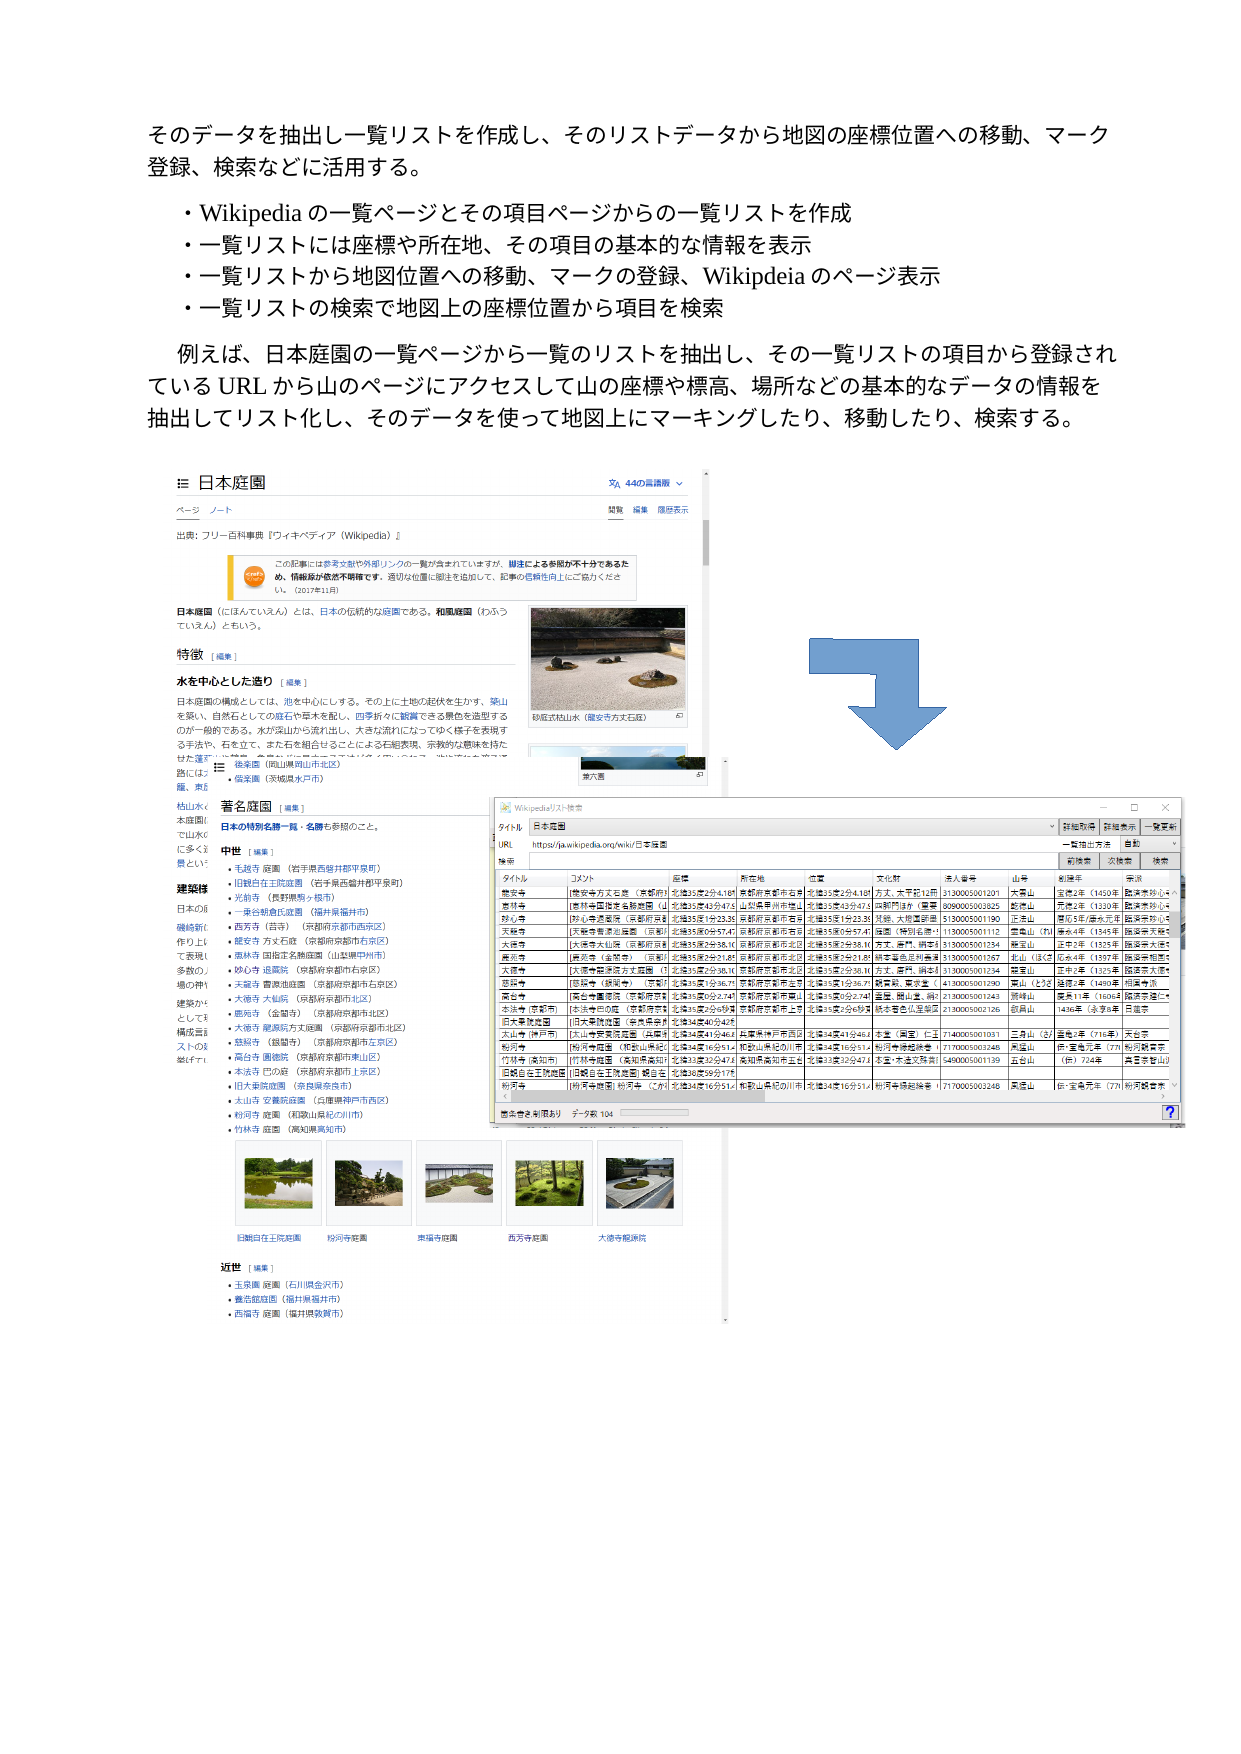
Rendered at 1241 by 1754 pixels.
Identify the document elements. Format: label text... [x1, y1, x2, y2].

text 例えば、日本庭園の一覧ページから一覧のリストを抽出し、その一覧リストの項目から登録されているURLから山のページにアクセスして山の座標や標高、場所などの基本的なデータの情報を抽出してリスト化し、そのデータを使って地図上にマーキングしたり、移動したり、検索する。 [148, 337, 1122, 432]
text そのデータを抽出し一覧リストを作成し、そのリストデータから地図の座標位置への移動、マーク登録、検索などに活用する。 [148, 118, 1122, 181]
text ・Wikipediaの一覧ページとその項目ページからの一覧リストを作成 ・一覧リストには座標や所在地、その項目の基本的な情報を表示 ・一覧リストから地図位置への移動、マークの登録、Wikipdeiaのページ表示 ・一覧リストの検索で地図上の座標位置から項目を検索 [177, 196, 1122, 323]
picture [162, 469, 1186, 1324]
